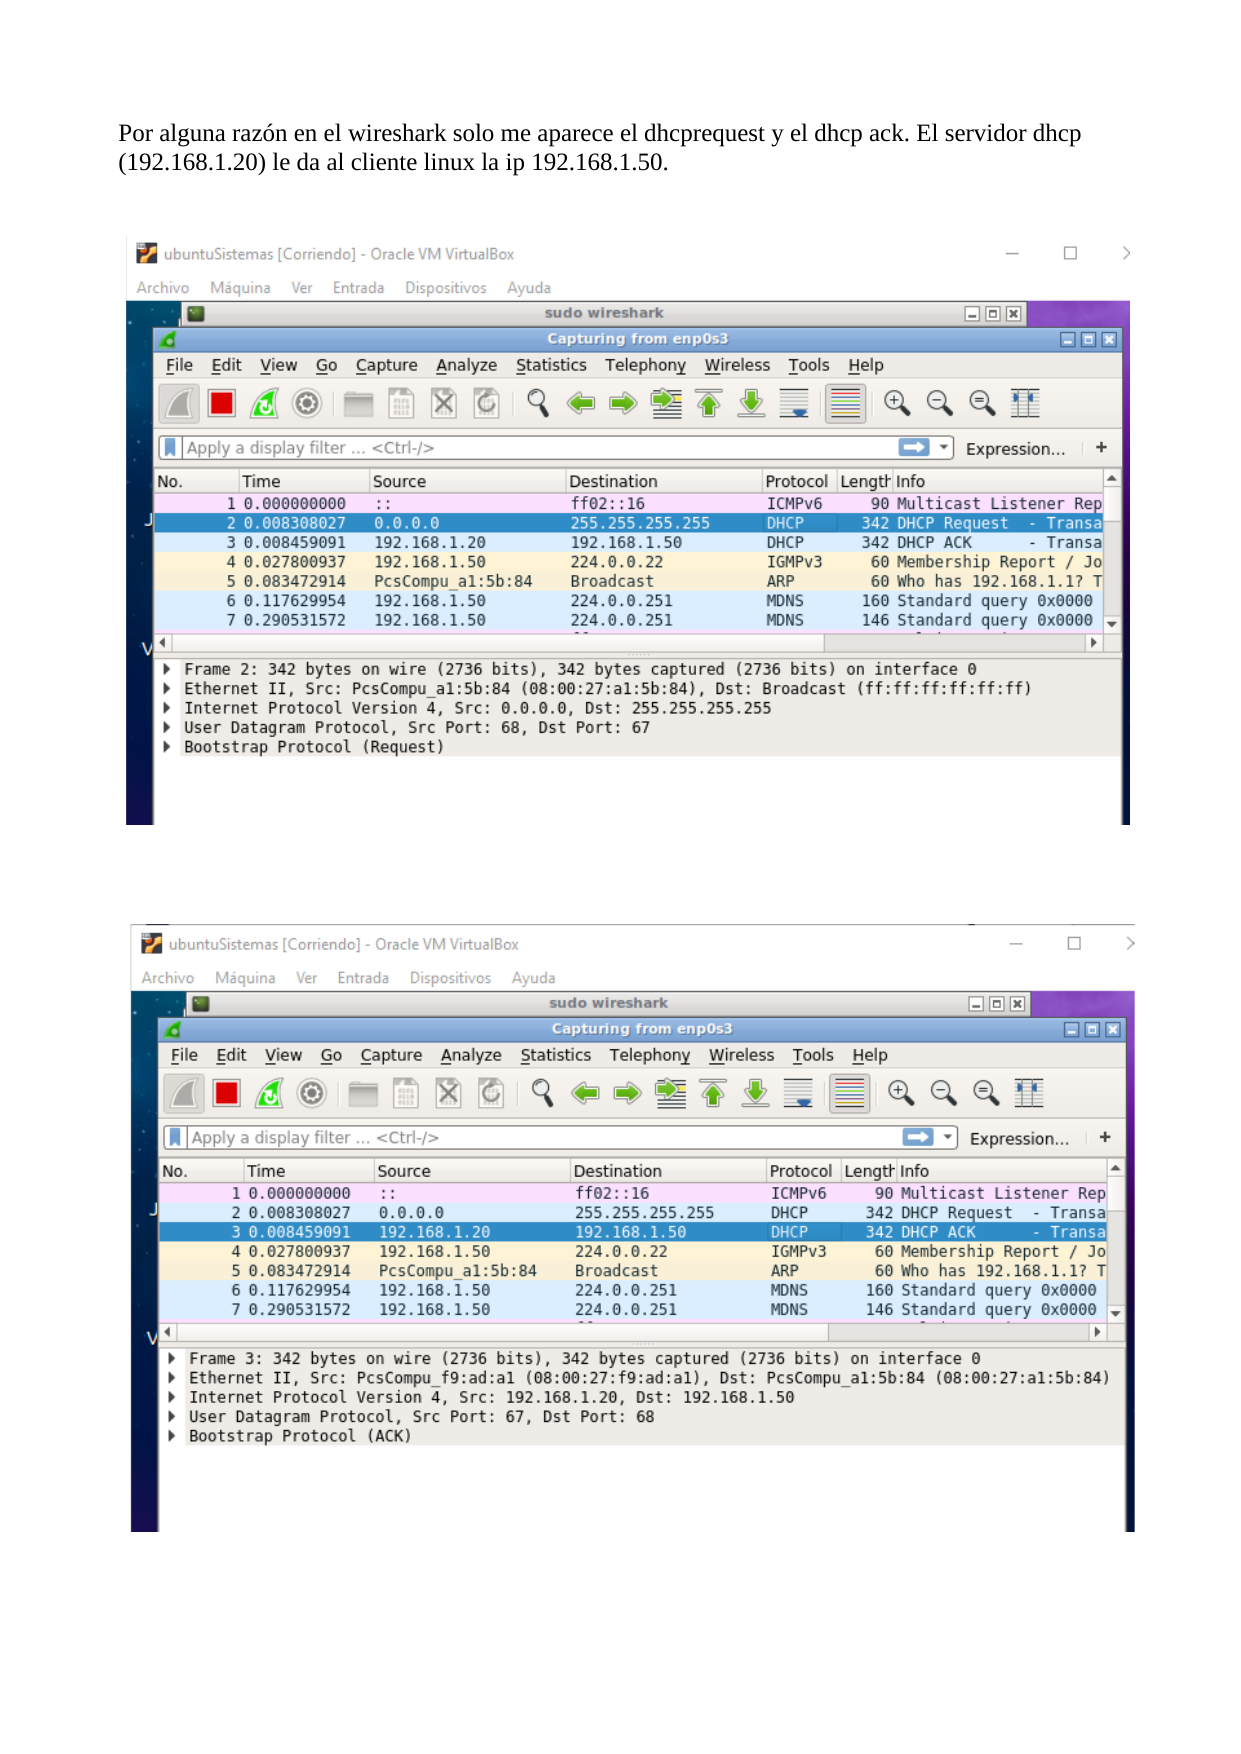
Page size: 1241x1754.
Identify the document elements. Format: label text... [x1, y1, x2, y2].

picture [126, 236, 1130, 825]
text Por alguna razón en el wireshark solo me aparece el dhcprequest y el dhcp ack. El servidor dhcp (192.168.1.20) le da al cliente linux la ip 192.168.1.50. [118, 118, 1122, 176]
picture [130, 924, 1135, 1532]
